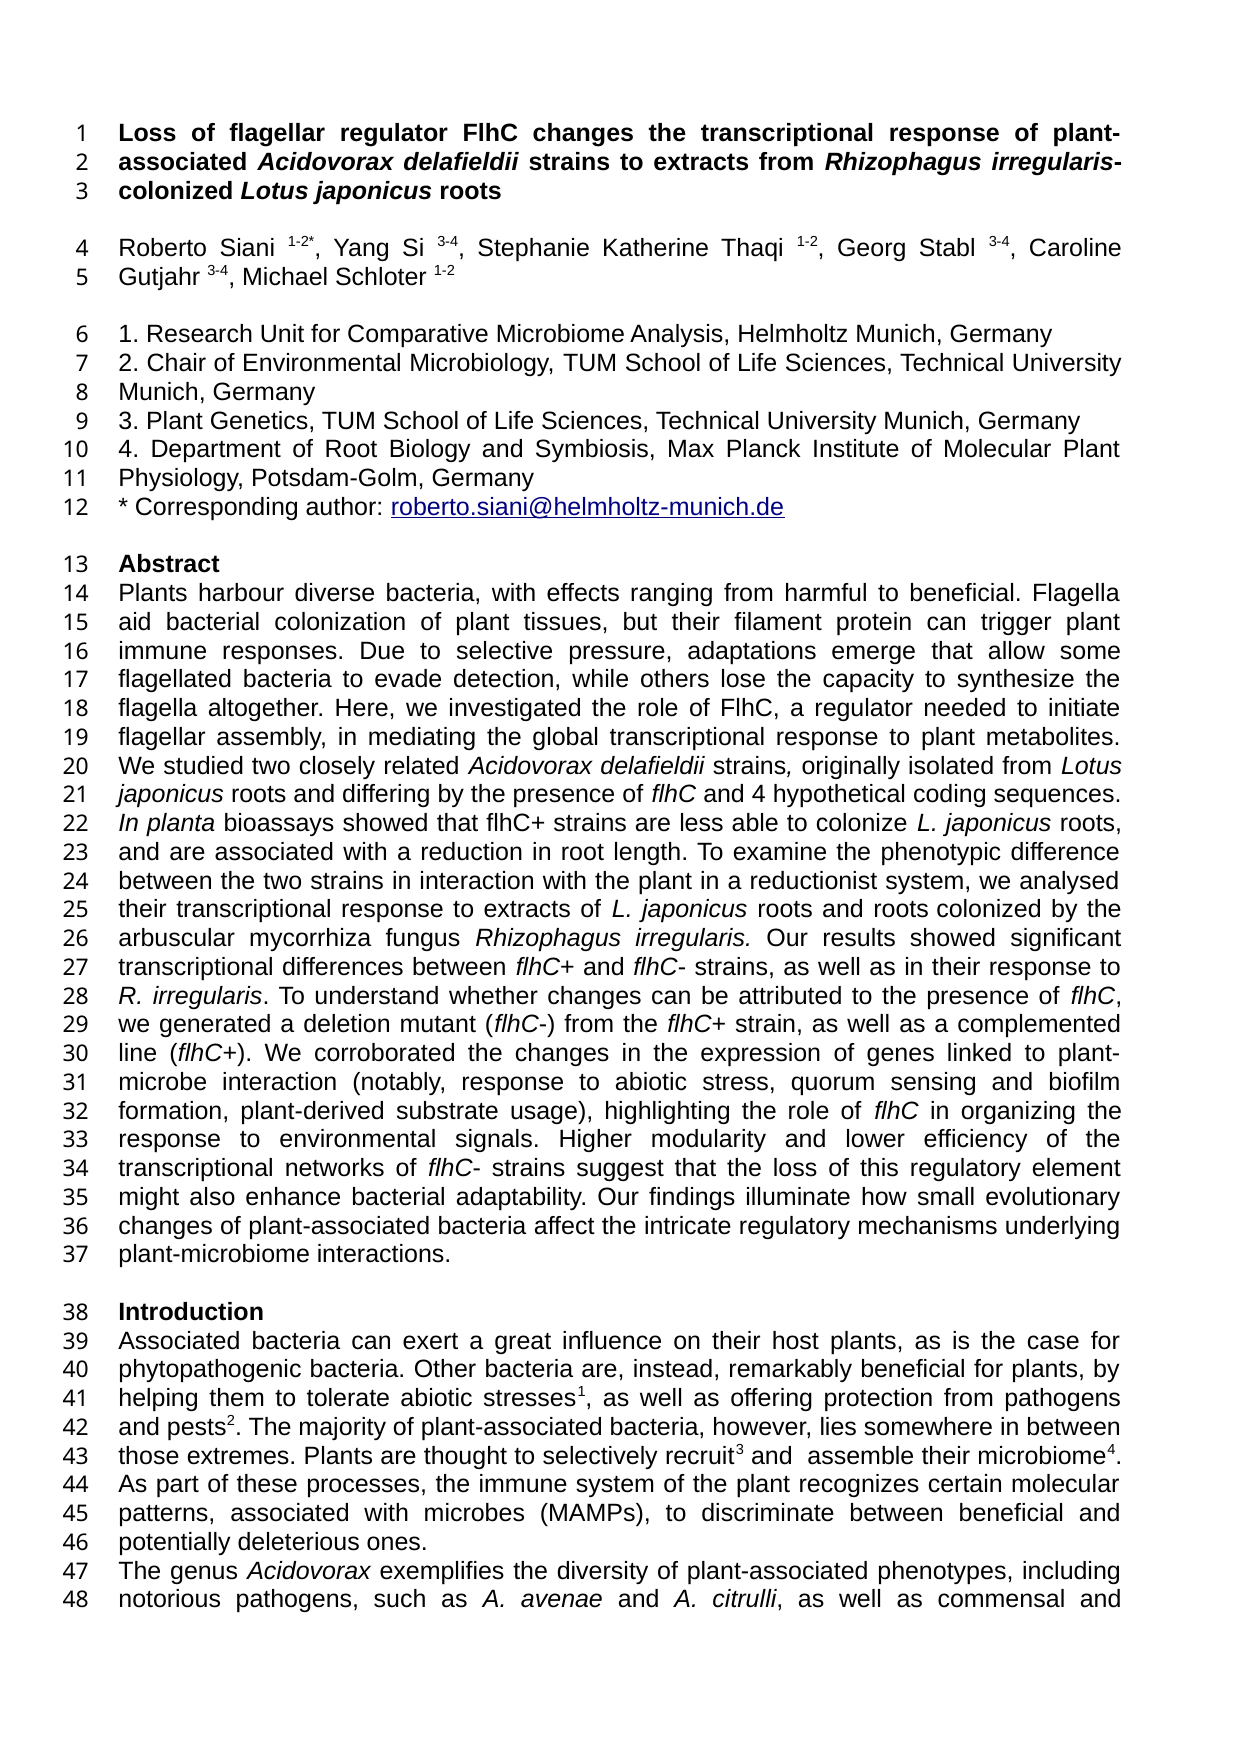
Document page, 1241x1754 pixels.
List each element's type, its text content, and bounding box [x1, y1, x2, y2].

text 3. Plant Genetics, TUM School of Life Sciences, Technical University Munich, Germany [118, 406, 1122, 434]
text Abstract [118, 549, 1122, 578]
text Associated bacteria can exert a great influence on their host plants, as is the case for phytopathogenic bacteria. Other bacteria are, instead, remarkably beneficial for plants, by helping them to tolerate abiotic stresses1, as well as offering protection from pathogens and pests2. The majority of plant-associated bacteria, however, lies somewhere in between those extremes. Plants are thought to selectively recruit3 and assemble their microbiome4. As part of these processes, the immune system of the plant recognizes certain molecular patterns, associated with microbes (MAMPs), to discriminate between beneficial and potentially deleterious ones. [118, 1326, 1122, 1556]
text The genus Acidovorax exemplifies the diversity of plant-associated phenotypes, including notorious pathogens, such as A. avenae and A. citrulli, as well as commensal and [118, 1556, 1122, 1613]
text Introduction [118, 1297, 1122, 1326]
text 2. Chair of Environmental Microbiology, TUM School of Life Sciences, Technical University Munich, Germany [118, 348, 1122, 406]
text 1. Research Unit for Comparative Microbiome Analysis, Helmholtz Munich, Germany [118, 319, 1122, 348]
text * Corresponding author: roberto.siani@helmholtz-munich.de [118, 492, 1122, 521]
text Plants harbour diverse bacteria, with effects ranging from harmful to beneficial. Flagella aid bacterial colonization of plant tissues, but their filament protein can trigger plant immune responses. Due to selective pressure, adaptations emerge that allow some flagellated bacteria to evade detection, while others lose the capacity to synthesize the flagella altogether. Here, we investigated the role of FlhC, a regulator needed to initiate flagellar assembly, in mediating the global transcriptional response to plant metabolites. We studied two closely related Acidovorax delafieldii strains, originally isolated from Lotus japonicus roots and differing by the presence of flhC and 4 hypothetical coding sequences. In planta bioassays showed that flhC+ strains are less able to colonize L. japonicus roots, and are associated with a reduction in root length. To examine the phenotypic difference between the two strains in interaction with the plant in a reductionist system, we analysed their transcriptional response to extracts of L. japonicus roots and roots colonized by the arbuscular mycorrhiza fungus Rhizophagus irregularis. Our results showed significant transcriptional differences between flhC+ and flhC- strains, as well as in their response to R. irregularis. To understand whether changes can be attributed to the presence of flhC, we generated a deletion mutant (flhC-) from the flhC+ strain, as well as a complemented line (flhC+). We corroborated the changes in the expression of genes linked to plant-microbe interaction (notably, response to abiotic stress, quorum sensing and biofilm formation, plant-derived substrate usage), highlighting the role of flhC in organizing the response to environmental signals. Higher modularity and lower efficiency of the transcriptional networks of flhC- strains suggest that the loss of this regulatory element might also enhance bacterial adaptability. Our findings illuminate how small evolutionary changes of plant-associated bacteria affect the intricate regulatory mechanisms underlying plant-microbiome interactions. [118, 578, 1122, 1268]
text Roberto Siani 1-2*, Yang Si 3-4, Stephanie Katherine Thaqi 1-2, Georg Stabl 3-4, Caroline Gutjahr 3-4, Michael Schloter 1-2 [118, 233, 1122, 291]
text Loss of flagellar regulator FlhC changes the transcriptional response of plant-associated Acidovorax delafieldii strains to extracts from Rhizophagus irregularis-colonized Lotus japonicus roots [118, 118, 1122, 204]
text 4. Department of Root Biology and Symbiosis, Max Planck Institute of Molecular Plant Physiology, Potsdam-Golm, Germany [118, 434, 1122, 492]
